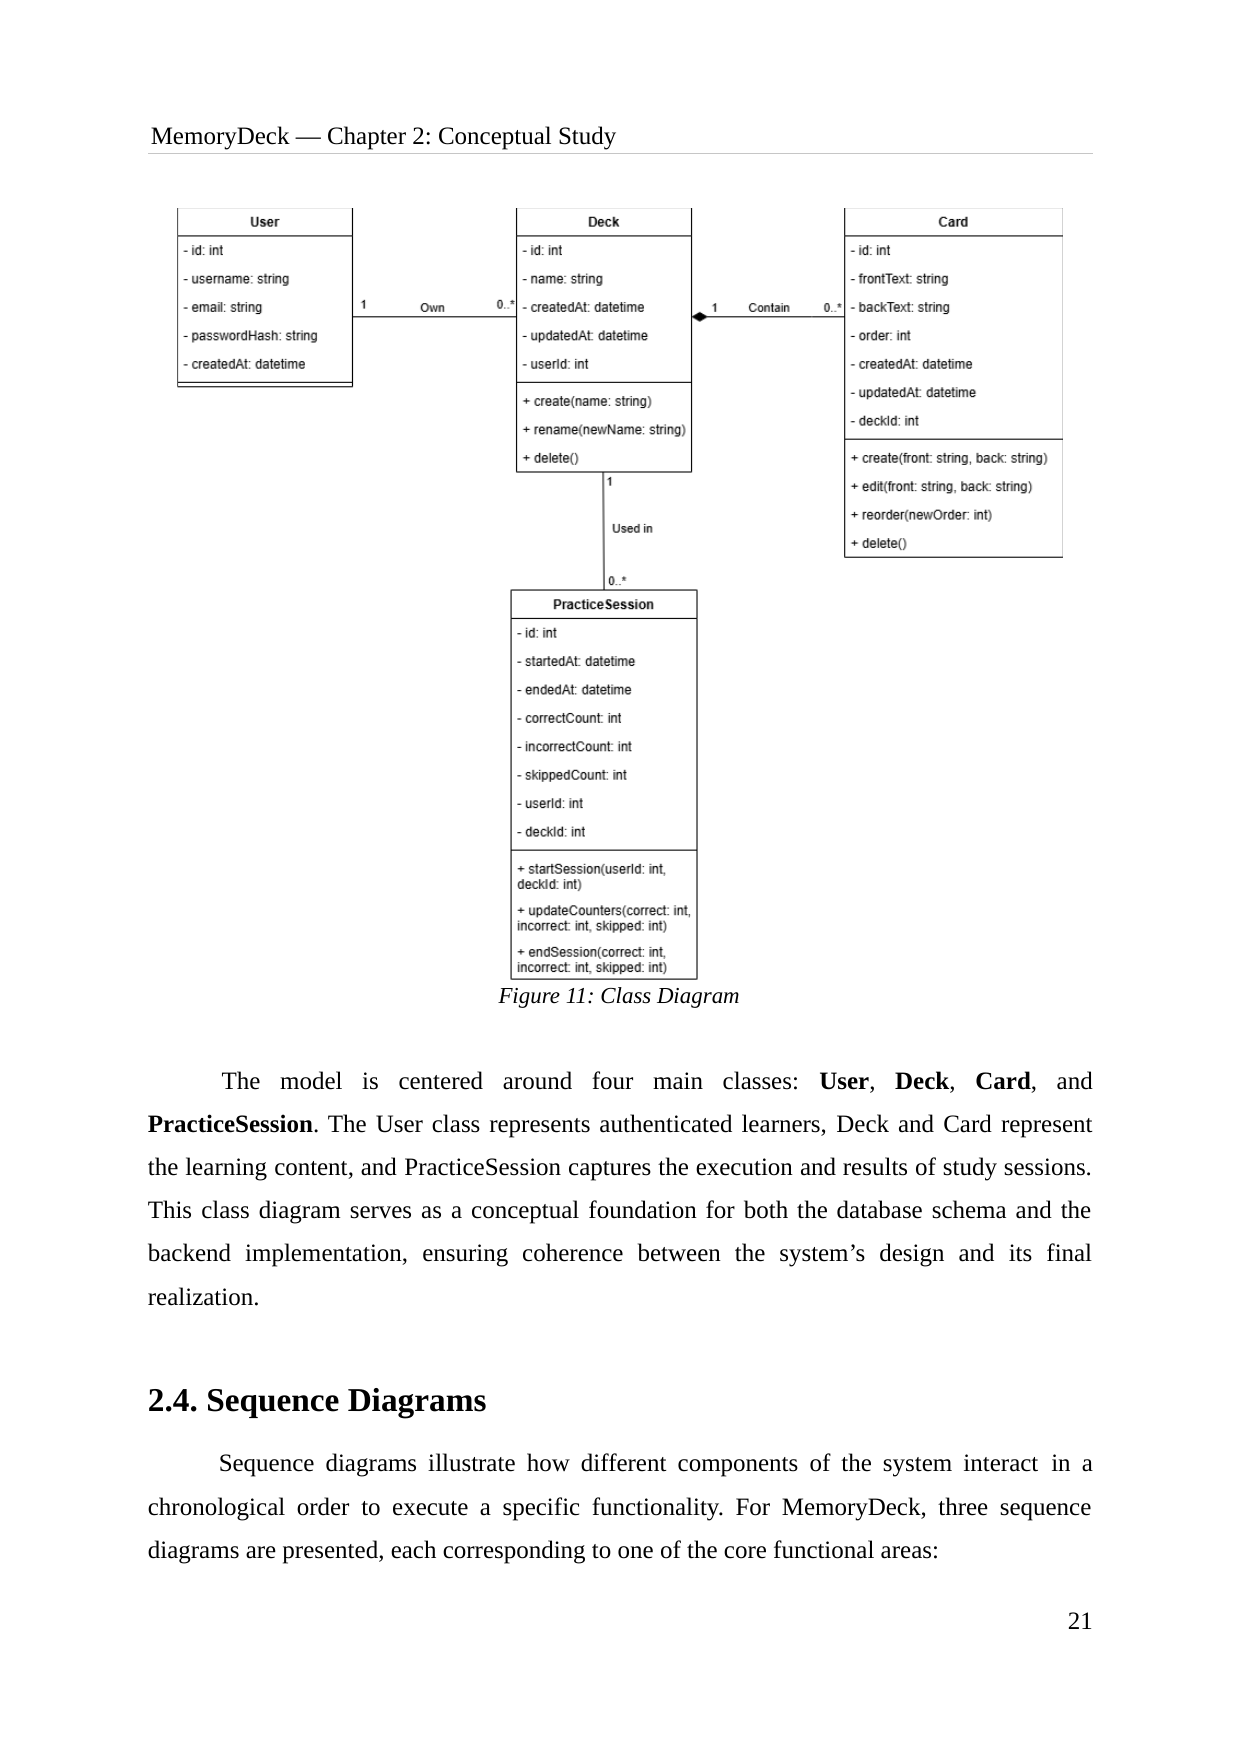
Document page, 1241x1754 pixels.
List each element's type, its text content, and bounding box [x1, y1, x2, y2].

text Figure 11: Class Diagram [177, 983, 1063, 1008]
text Sequence diagrams illustrate how different components of the system interact in a chronological order to execute a specific functionality. For MemoryDeck, three sequence diagrams are presented, each corresponding to one of the core functional areas: [148, 1448, 1093, 1563]
subtitle 2.4. Sequence Diagrams [148, 1380, 1093, 1418]
picture [177, 208, 1063, 983]
text The model is centered around four main classes: User, Deck, Card, and PracticeSession. The User class represents authenticated learners, Deck and Card represent the learning content, and PracticeSession captures the execution and results of study sessions. This class diagram serves as a conceptual foundation for both the database schema and the backend implementation, ensuring coherence between the system’s design and its final realization. [148, 182, 1093, 1310]
